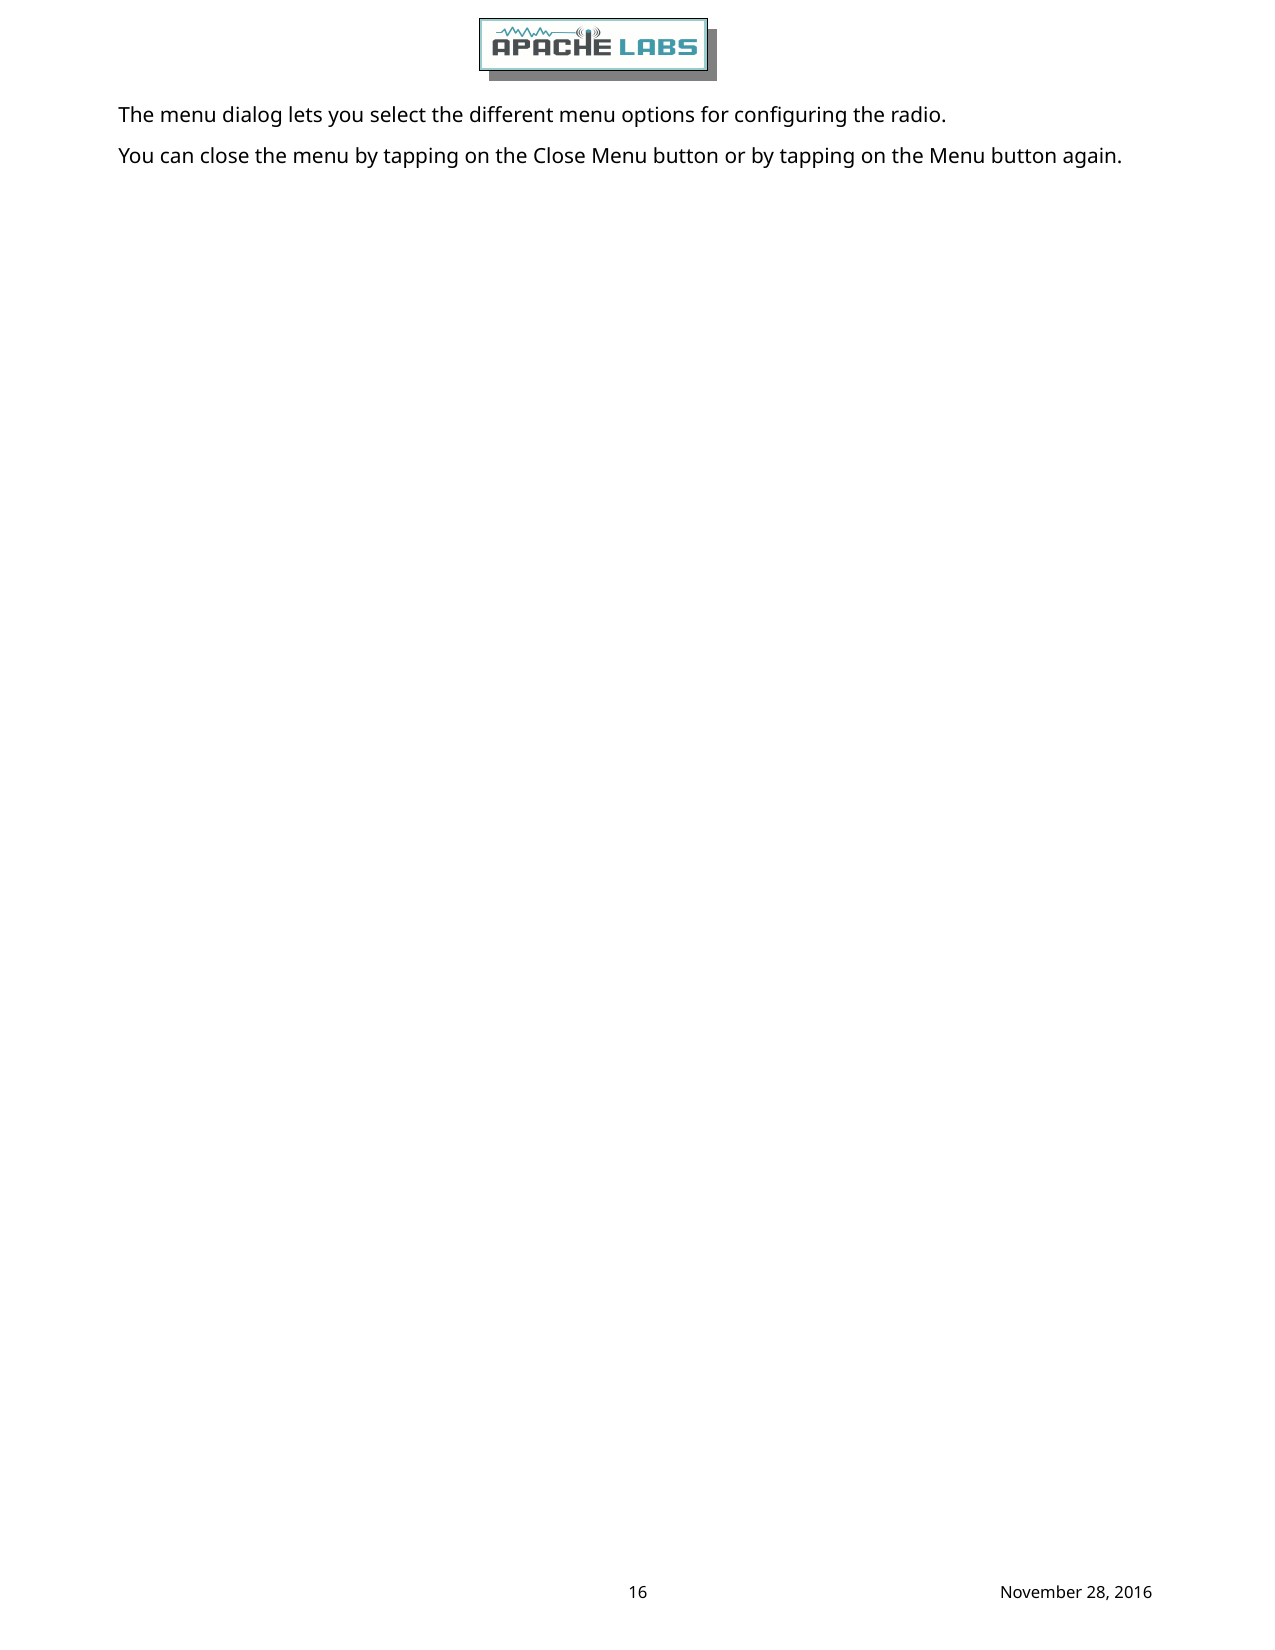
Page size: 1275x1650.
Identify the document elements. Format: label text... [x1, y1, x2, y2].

picture [482, 21, 704, 68]
text The menu dialog lets you select the different menu options for configuring the radio. [118, 100, 1157, 129]
text You can close the menu by tapping on the Close Menu button or by tapping on the Menu button again. [118, 141, 1157, 170]
